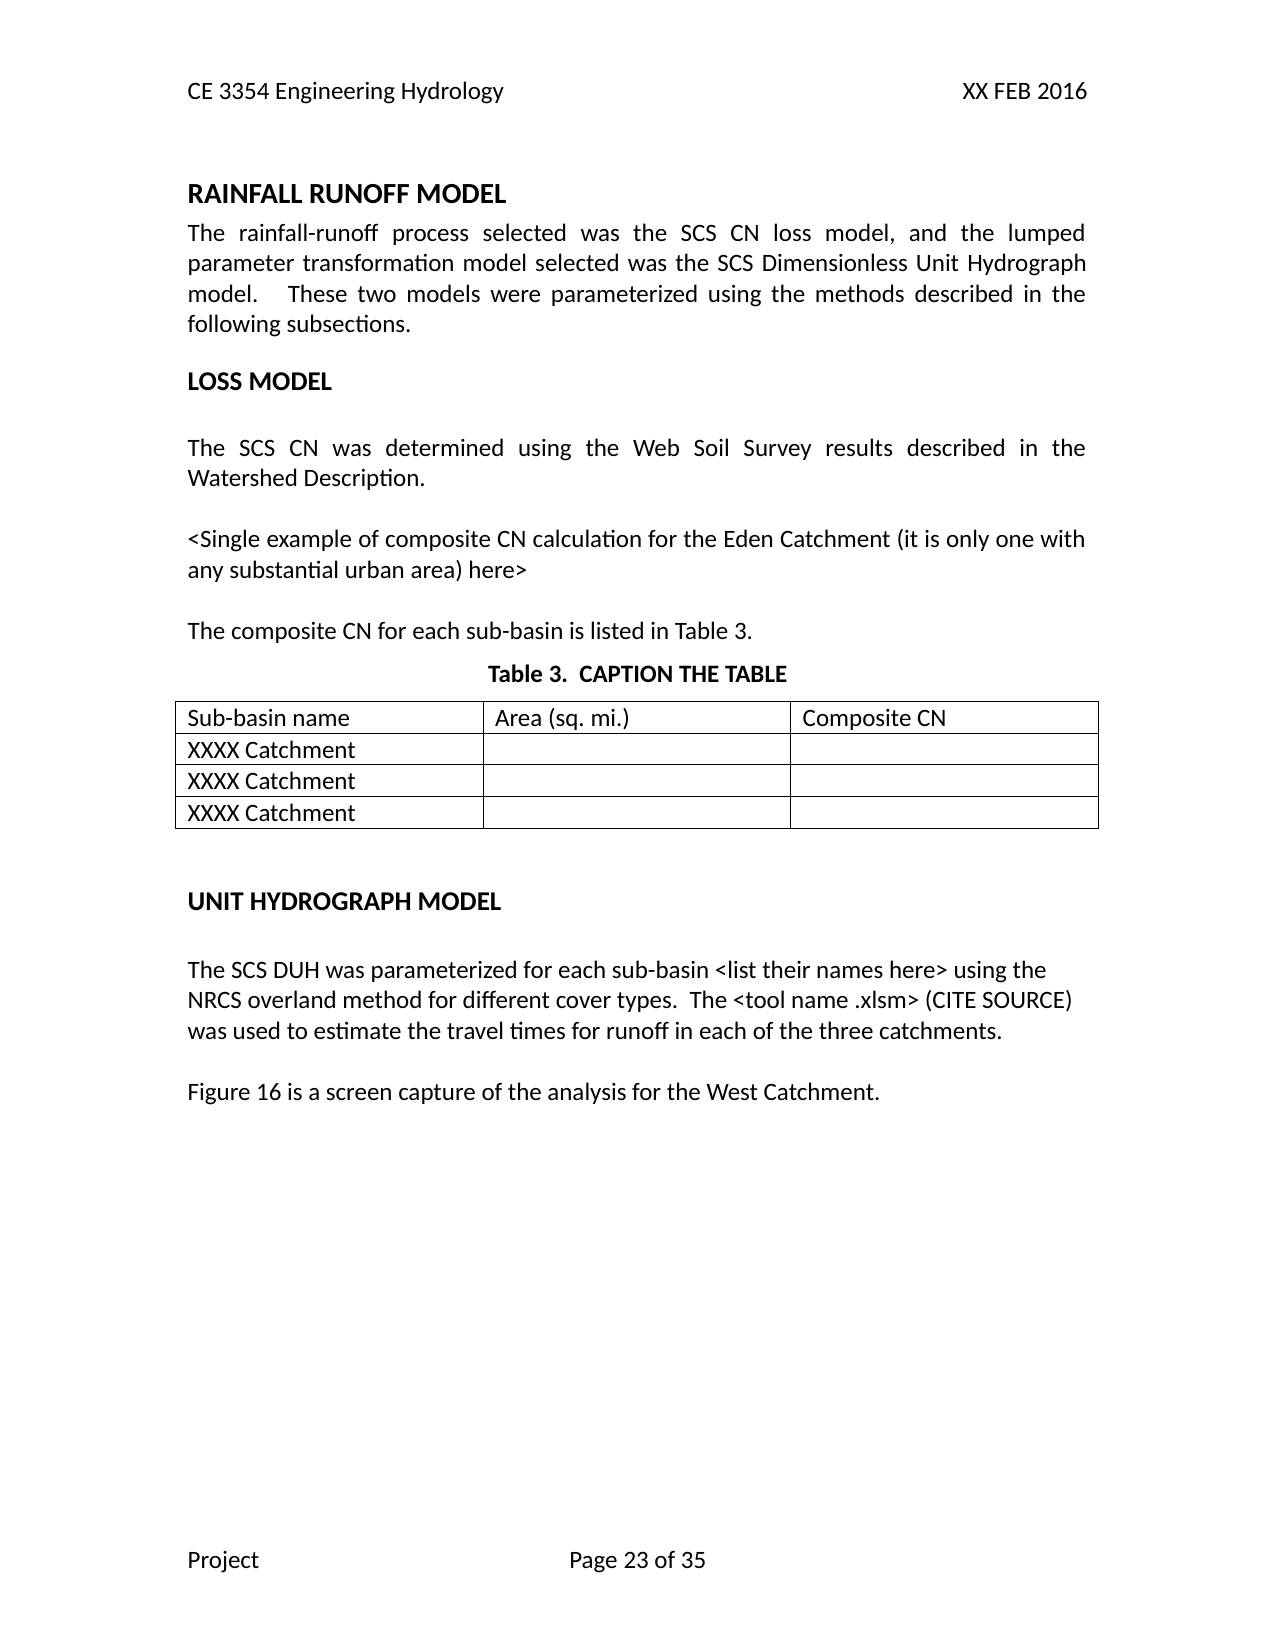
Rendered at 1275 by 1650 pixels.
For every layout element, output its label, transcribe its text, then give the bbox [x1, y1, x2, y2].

table_cell [484, 734, 790, 764]
text The SCS CN was determined using the Web Soil Survey results described in the Watershed Description. [187, 432, 1087, 493]
table_cell [484, 765, 790, 796]
subtitle UNIT HYDROGRAPH MODEL [187, 884, 1087, 917]
subtitle RAINFALL RUNOFF MODEL [187, 175, 1087, 211]
table_header Area (sq. mi.) [484, 702, 790, 733]
table_cell [791, 734, 1098, 764]
table_cell [791, 765, 1098, 796]
table_cell [791, 797, 1098, 827]
text The composite CN for each sub-basin is listed in Table 3. [187, 615, 1087, 646]
text Figure 16 is a screen capture of the analysis for the West Catchment. [187, 1076, 1087, 1106]
text Table 3. CAPTION THE TABLE [187, 658, 1087, 689]
table_header Sub-basin name [176, 702, 483, 733]
table_cell [484, 797, 790, 827]
text The SCS DUH was parameterized for each sub-basin <list their names here> using the NRCS overland method for different cover types. The <tool name .xlsm> (CITE SOURCE) was used to estimate the travel times for runoff in each of the three catchments. [187, 954, 1087, 1045]
table_header Composite CN [791, 702, 1098, 733]
table_cell XXXX Catchment [176, 765, 483, 796]
subtitle LOSS MODEL [187, 364, 1087, 397]
text The rainfall-runoff process selected was the SCS CN loss model, and the lumped parameter transformation model selected was the SCS Dimensionless Unit Hydrograph model. These two models were parameterized using the methods described in the following subsections. [187, 217, 1087, 339]
table_cell XXXX Catchment [176, 797, 483, 827]
text <Single example of composite CN calculation for the Eden Catchment (it is only one with any substantial urban area) here> [187, 523, 1087, 584]
table_cell XXXX Catchment [176, 734, 483, 764]
